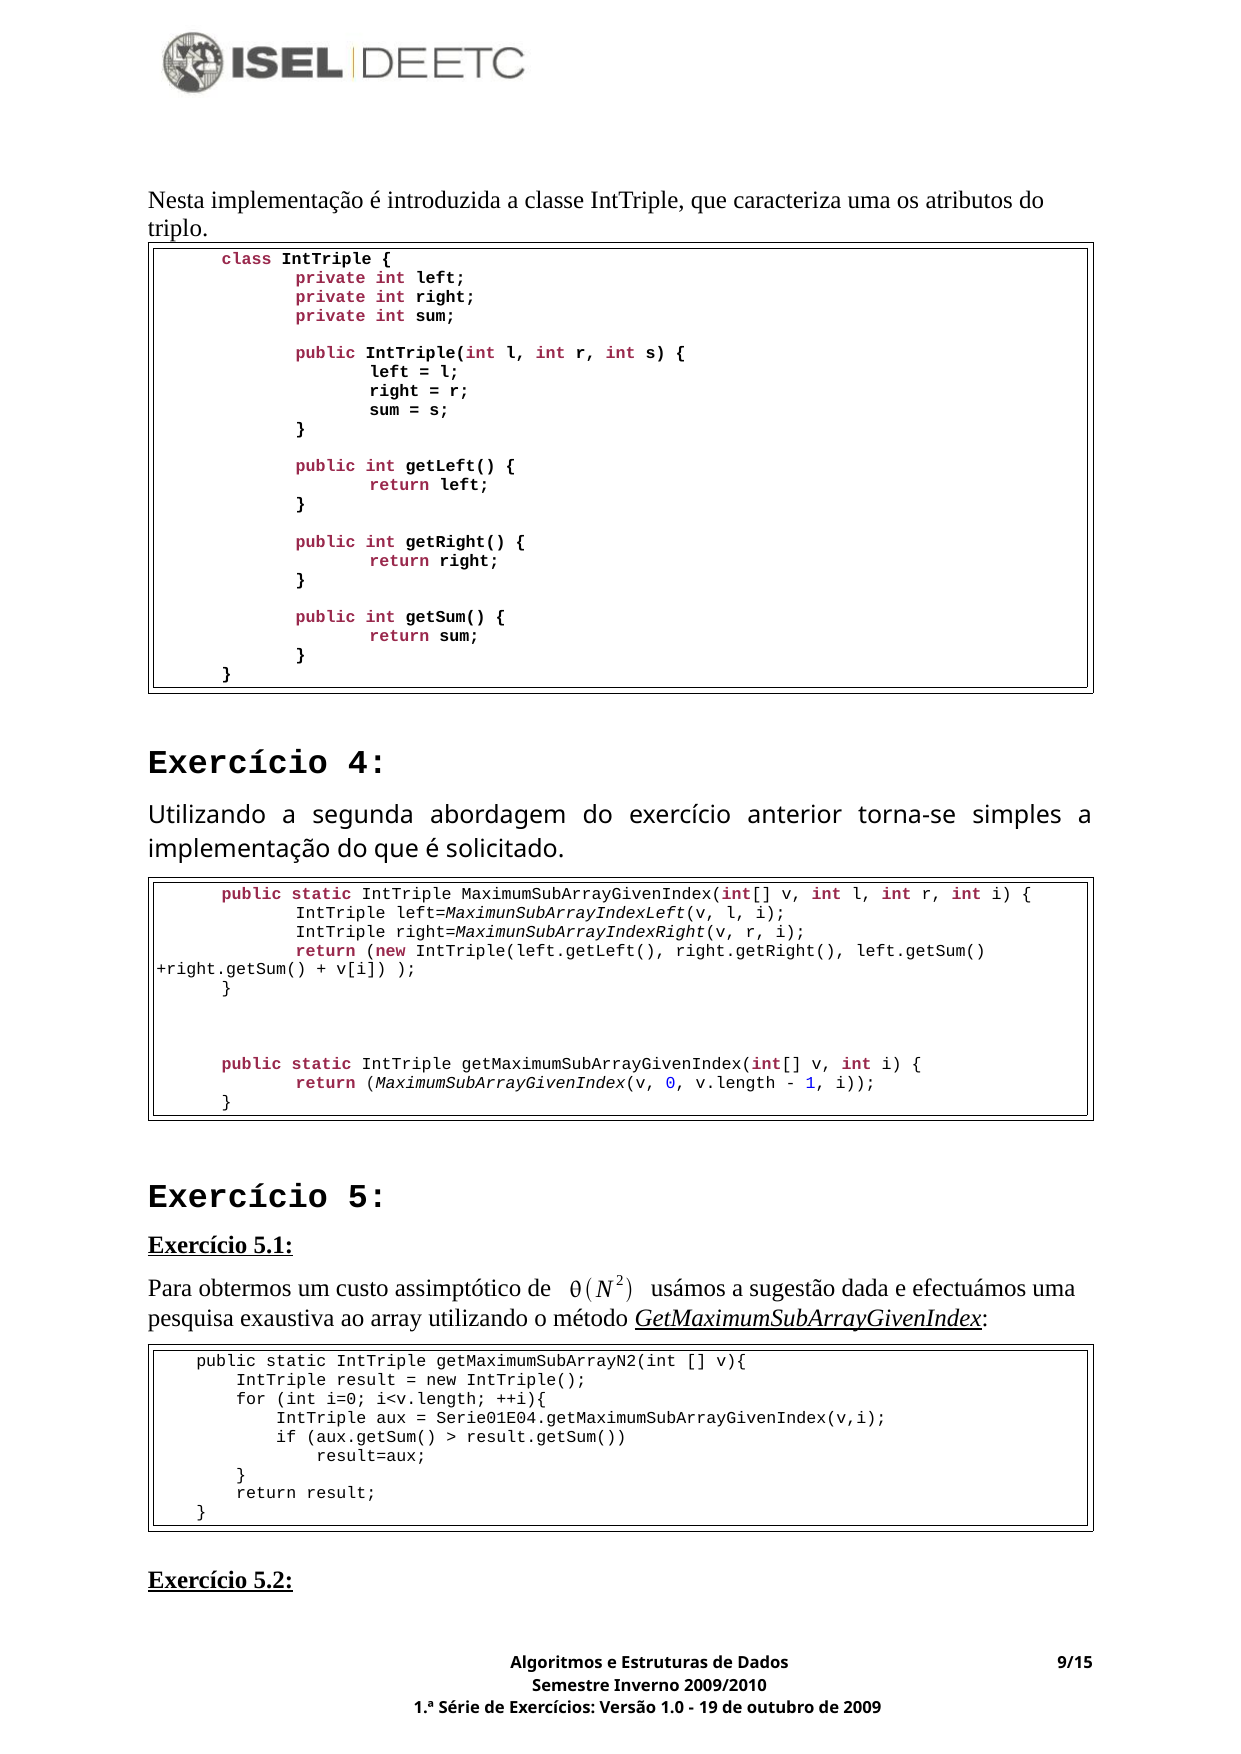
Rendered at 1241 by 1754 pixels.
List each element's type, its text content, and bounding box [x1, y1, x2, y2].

text [1088, 1458, 1093, 1476]
text [149, 487, 153, 514]
text IntTriple right=MaximunSubArrayIndexRight(v, r, i); [154, 915, 1087, 934]
text [149, 563, 153, 590]
text left = l; [154, 355, 1087, 374]
text Para obtermos um custo assimptótico deusámos a sugestão dada e efectuámos uma pesquisa exaustiva ao array utilizando o método GetMaximumSubArrayGivenIndex: [148, 1271, 1093, 1332]
text Utilizando a segunda abordagem do exercício anterior torna-se simples a implementação do que é solicitado. [148, 796, 1093, 864]
text Exercício 5.2: [148, 1565, 1093, 1594]
text result=aux; [154, 1439, 1087, 1458]
text public int getSum() { [154, 600, 1087, 619]
text [1088, 563, 1093, 590]
text private int right; [154, 280, 1087, 299]
text public static IntTriple MaximumSubArrayGivenIndex(int[] v, int l, int r, int i) { [149, 878, 1093, 896]
text public static IntTriple getMaximumSubArrayGivenIndex(int[] v, int i) { [154, 1047, 1087, 1066]
text public IntTriple(int l, int r, int s) { [154, 336, 1087, 355]
text [149, 1458, 153, 1476]
subtitle Exercício 4: [148, 746, 1093, 784]
text [1088, 412, 1093, 439]
text private int left; [154, 261, 1087, 280]
text return result; [154, 1476, 1087, 1495]
subtitle Exercício 5: [148, 1179, 1093, 1217]
text for (int i=0; i<v.length; ++i){ [154, 1382, 1087, 1401]
text [149, 638, 153, 657]
text } [149, 1085, 1093, 1120]
text public static IntTriple getMaximumSubArrayN2(int [] v){ [149, 1345, 1093, 1363]
text public int getRight() { [154, 525, 1087, 544]
text } [154, 638, 1087, 657]
text right = r; [154, 374, 1087, 393]
text Exercício 5.1: [148, 1230, 1093, 1259]
text sum = s; [154, 393, 1087, 412]
text IntTriple result = new IntTriple(); [154, 1363, 1087, 1382]
text } [149, 657, 1093, 693]
text return (MaximumSubArrayGivenIndex(v, 0, v.length - 1, i)); [154, 1066, 1087, 1085]
text } [154, 563, 1087, 590]
text return (new IntTriple(left.getLeft(), right.getRight(), left.getSum()+right.getSum() + v[i]) ); [154, 934, 1087, 971]
text [1088, 487, 1093, 514]
text } [154, 1458, 1087, 1476]
text } [154, 412, 1087, 439]
text } [154, 487, 1087, 514]
picture [153, 17, 555, 118]
text IntTriple aux = Serie01E04.getMaximumSubArrayGivenIndex(v,i); [154, 1401, 1087, 1420]
text Nesta implementação é introduzida a classe IntTriple, que caracteriza uma os atributos do triplo. [148, 185, 1093, 242]
text return sum; [154, 619, 1087, 638]
text class IntTriple { [149, 243, 1093, 261]
text [1088, 971, 1093, 999]
text public int getLeft() { [154, 449, 1087, 468]
text } [149, 1495, 1093, 1531]
text [149, 412, 153, 439]
text return right; [154, 544, 1087, 563]
text private int sum; [154, 299, 1087, 326]
text [1088, 638, 1093, 657]
text IntTriple left=MaximunSubArrayIndexLeft(v, l, i); [154, 896, 1087, 915]
text if (aux.getSum() > result.getSum()) [154, 1420, 1087, 1439]
text } [154, 971, 1087, 999]
text return left; [154, 468, 1087, 487]
text [149, 971, 153, 999]
